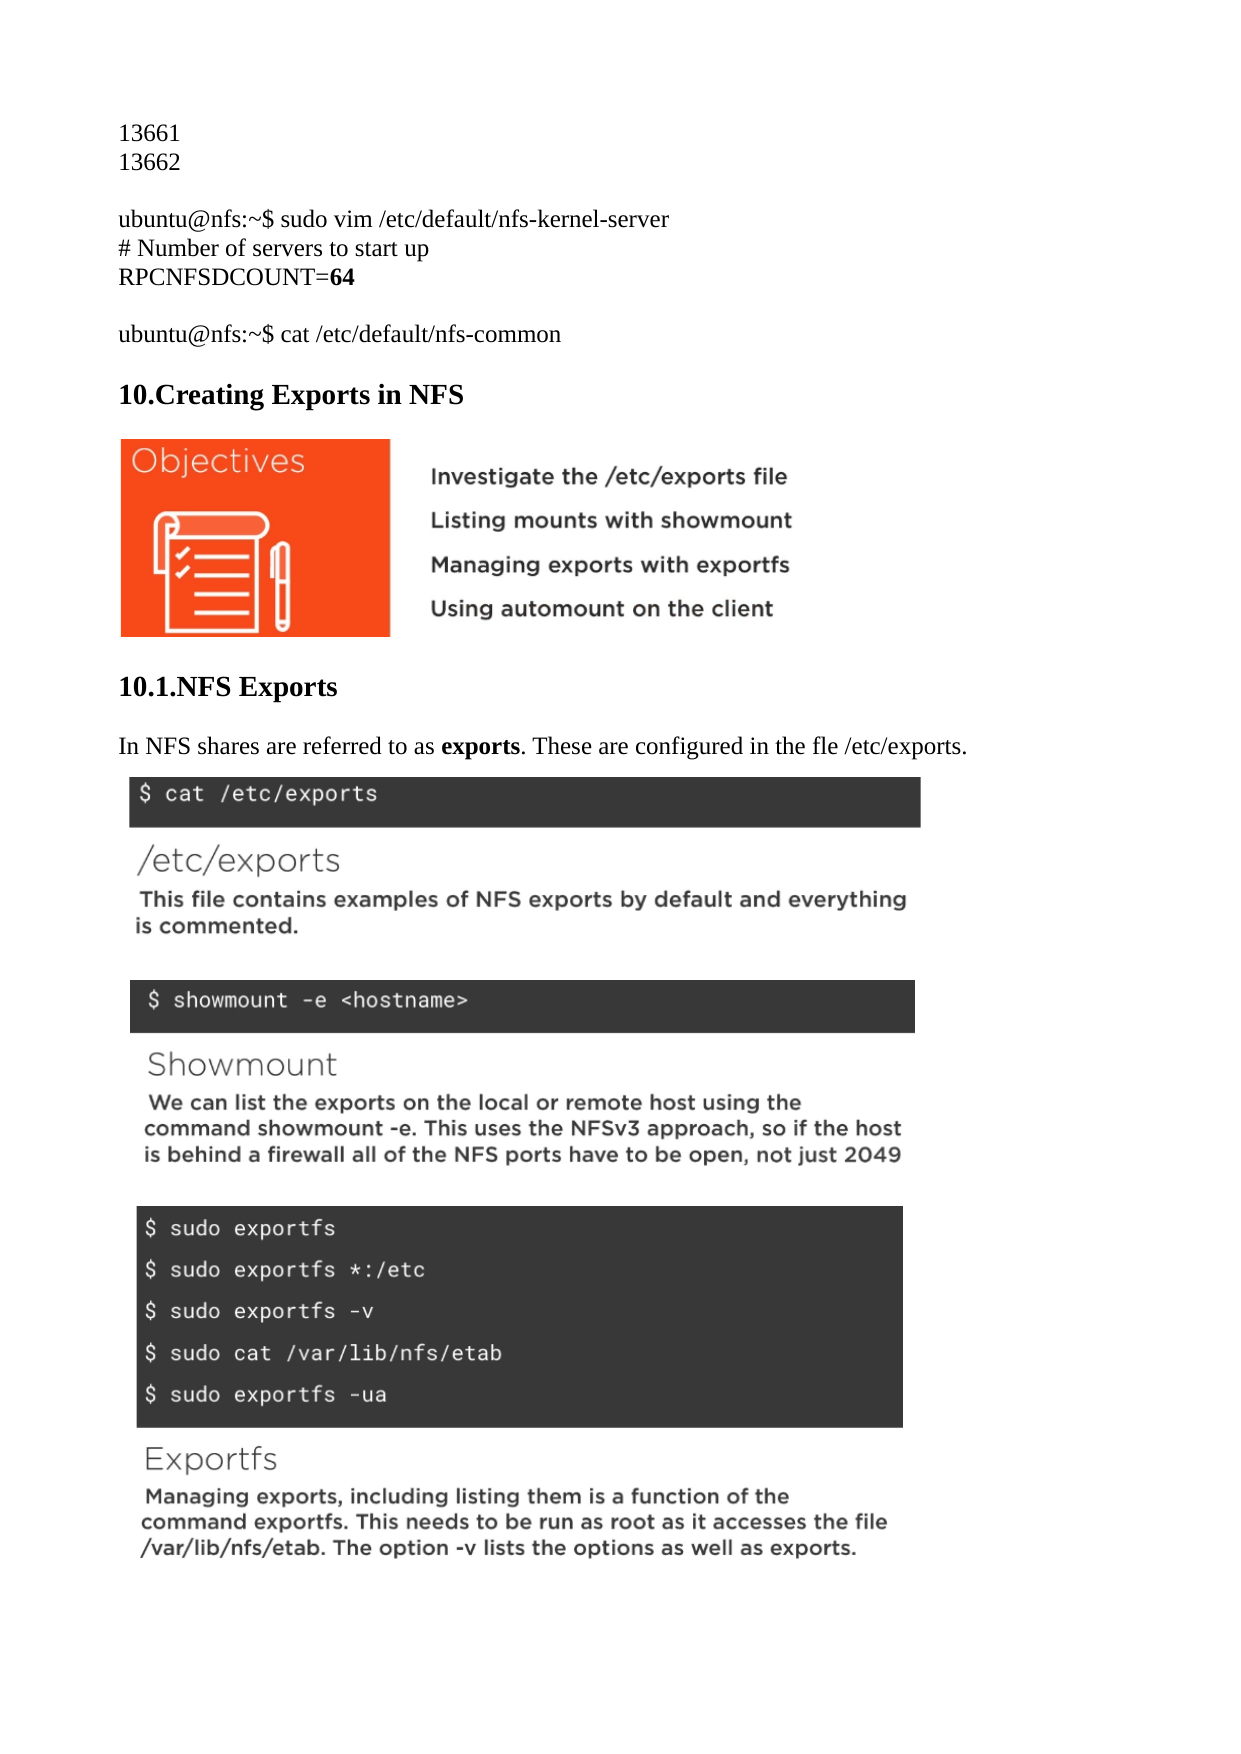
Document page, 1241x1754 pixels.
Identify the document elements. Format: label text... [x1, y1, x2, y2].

picture [129, 777, 921, 950]
picture [130, 980, 915, 1173]
text RPCNFSDCOUNT=64 [118, 262, 1122, 291]
text 10.Creating Exports in NFS [118, 377, 1122, 410]
text In NFS shares are referred to as exports. These are configured in the fle /etc/exports. [118, 731, 1122, 760]
text 13661 [118, 118, 1122, 147]
picture [120, 439, 815, 637]
text 13662 [118, 147, 1122, 176]
text ubuntu@nfs:~$ cat /etc/default/nfs-common [118, 319, 1122, 348]
text 10.1.NFS Exports [118, 669, 1122, 703]
text # Number of servers to start up [118, 233, 1122, 262]
picture [136, 1206, 903, 1569]
text ubuntu@nfs:~$ sudo vim /etc/default/nfs-kernel-server [118, 204, 1122, 233]
